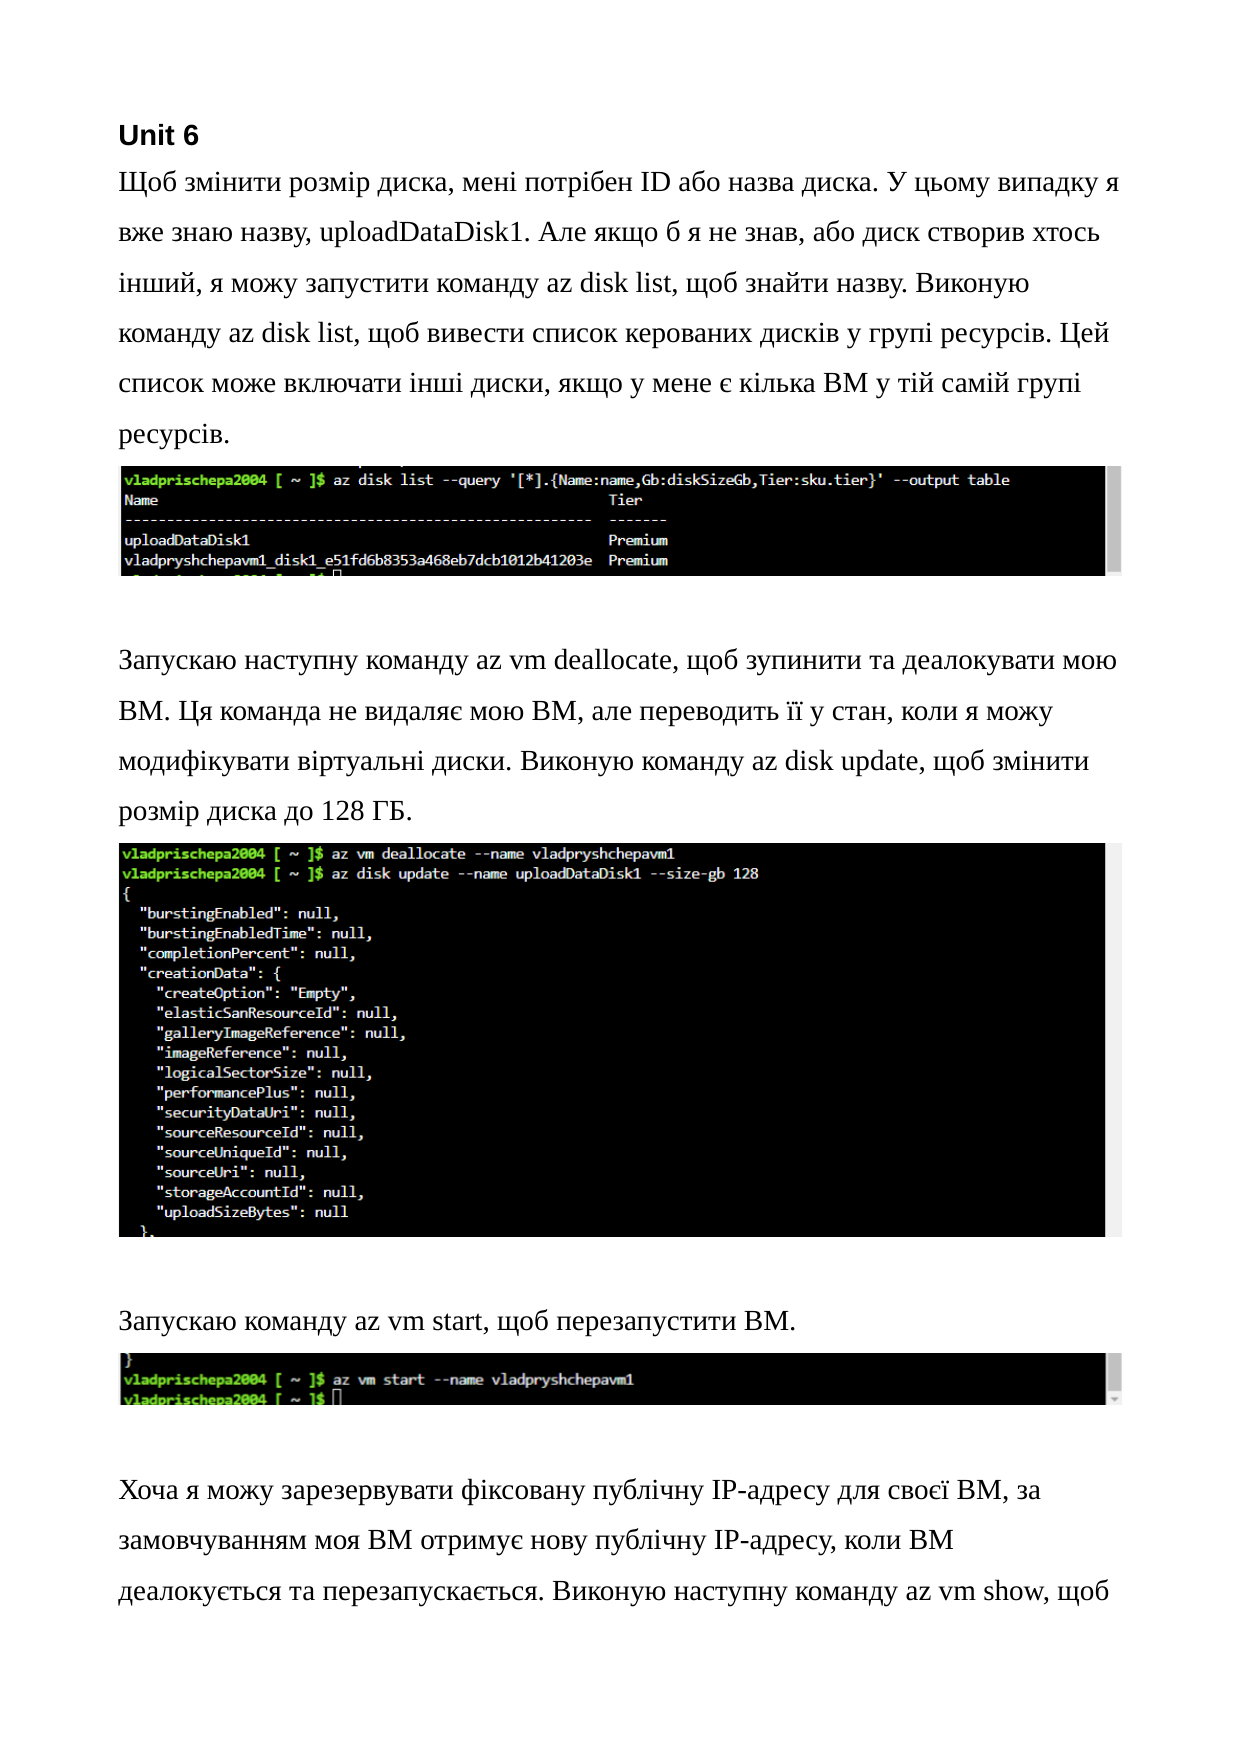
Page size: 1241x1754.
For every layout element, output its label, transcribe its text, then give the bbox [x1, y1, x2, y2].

text Хоча я можу зарезервувати фіксовану публічну IP-адресу для своєї ВМ, за замовчуванням моя ВМ отримує нову публічну IP-адресу, коли ВМ деалокується та перезапускається. Виконую наступну команду az vm show, щоб [118, 1472, 1122, 1606]
picture [118, 1353, 1123, 1405]
picture [118, 466, 1123, 576]
text Запускаю команду az vm start, щоб перезапустити ВМ. [118, 1303, 1122, 1337]
subtitle Unit 6 [118, 118, 1122, 152]
text Запускаю наступну команду az vm deallocate, щоб зупинити та деалокувати мою ВМ. Ця команда не видаляє мою ВМ, але переводить її у стан, коли я можу модифікувати віртуальні диски. Виконую команду az disk update, щоб змінити розмір диска до 128 ГБ. [118, 642, 1122, 827]
picture [118, 843, 1123, 1237]
text Щоб змінити розмір диска, мені потрібен ID або назва диска. У цьому випадку я вже знаю назву, uploadDataDisk1. Але якщо б я не знав, або диск створив хтось інший, я можу запустити команду az disk list, щоб знайти назву. Виконую команду az disk list, щоб вивести список керованих дисків у групі ресурсів. Цей список може включати інші диски, якщо у мене є кілька ВМ у тій самій групі ресурсів. [118, 164, 1122, 449]
